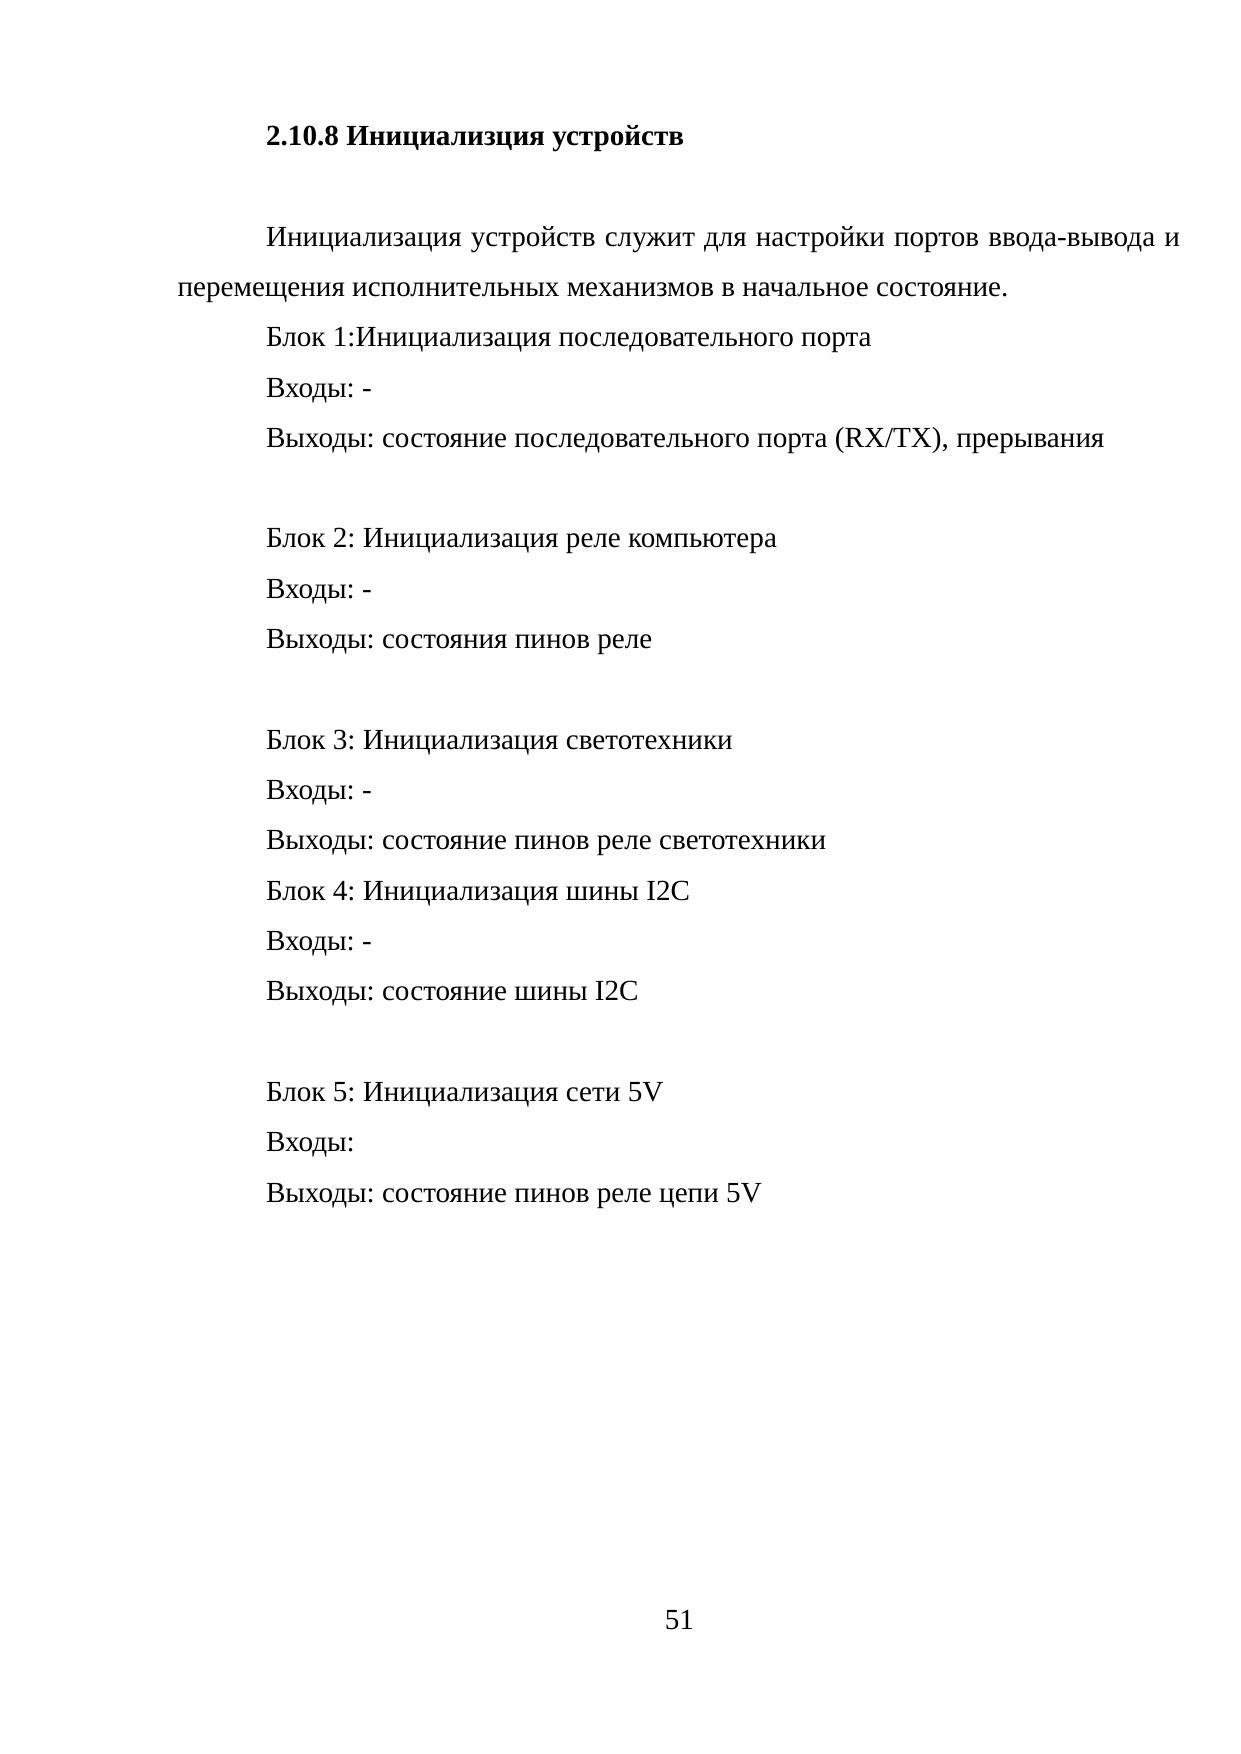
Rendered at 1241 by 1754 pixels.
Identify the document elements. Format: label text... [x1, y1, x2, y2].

text Входы: - [177, 571, 1181, 604]
subtitle 2.10.8 Инициализция устройств [177, 118, 1181, 152]
text Выходы: состояние последовательного порта (RX/TX), прерывания [177, 420, 1181, 453]
text Входы: [177, 1124, 1181, 1158]
text Входы: - [177, 923, 1181, 957]
text Входы: - [177, 772, 1181, 806]
text Блок 3: Инициализация светотехники [177, 722, 1181, 755]
text Блок 4: Инициализация шины I2C [177, 873, 1181, 906]
text Выходы: состояние шины I2C [177, 973, 1181, 1007]
text Блок 5: Инициализация сети 5V [177, 1074, 1181, 1108]
text Входы: - [177, 370, 1181, 403]
text Блок 2: Инициализация реле компьютера [177, 521, 1181, 554]
text Выходы: состояния пинов реле [177, 621, 1181, 655]
text Инициализация устройств служит для настройки портов ввода-вывода и перемещения исполнительных механизмов в начальное состояние. [177, 219, 1181, 303]
text Блок 1:Инициализация последовательного порта [177, 319, 1181, 353]
text Выходы: состояние пинов реле цепи 5V [177, 1175, 1181, 1208]
text Выходы: состояние пинов реле светотехники [177, 822, 1181, 856]
